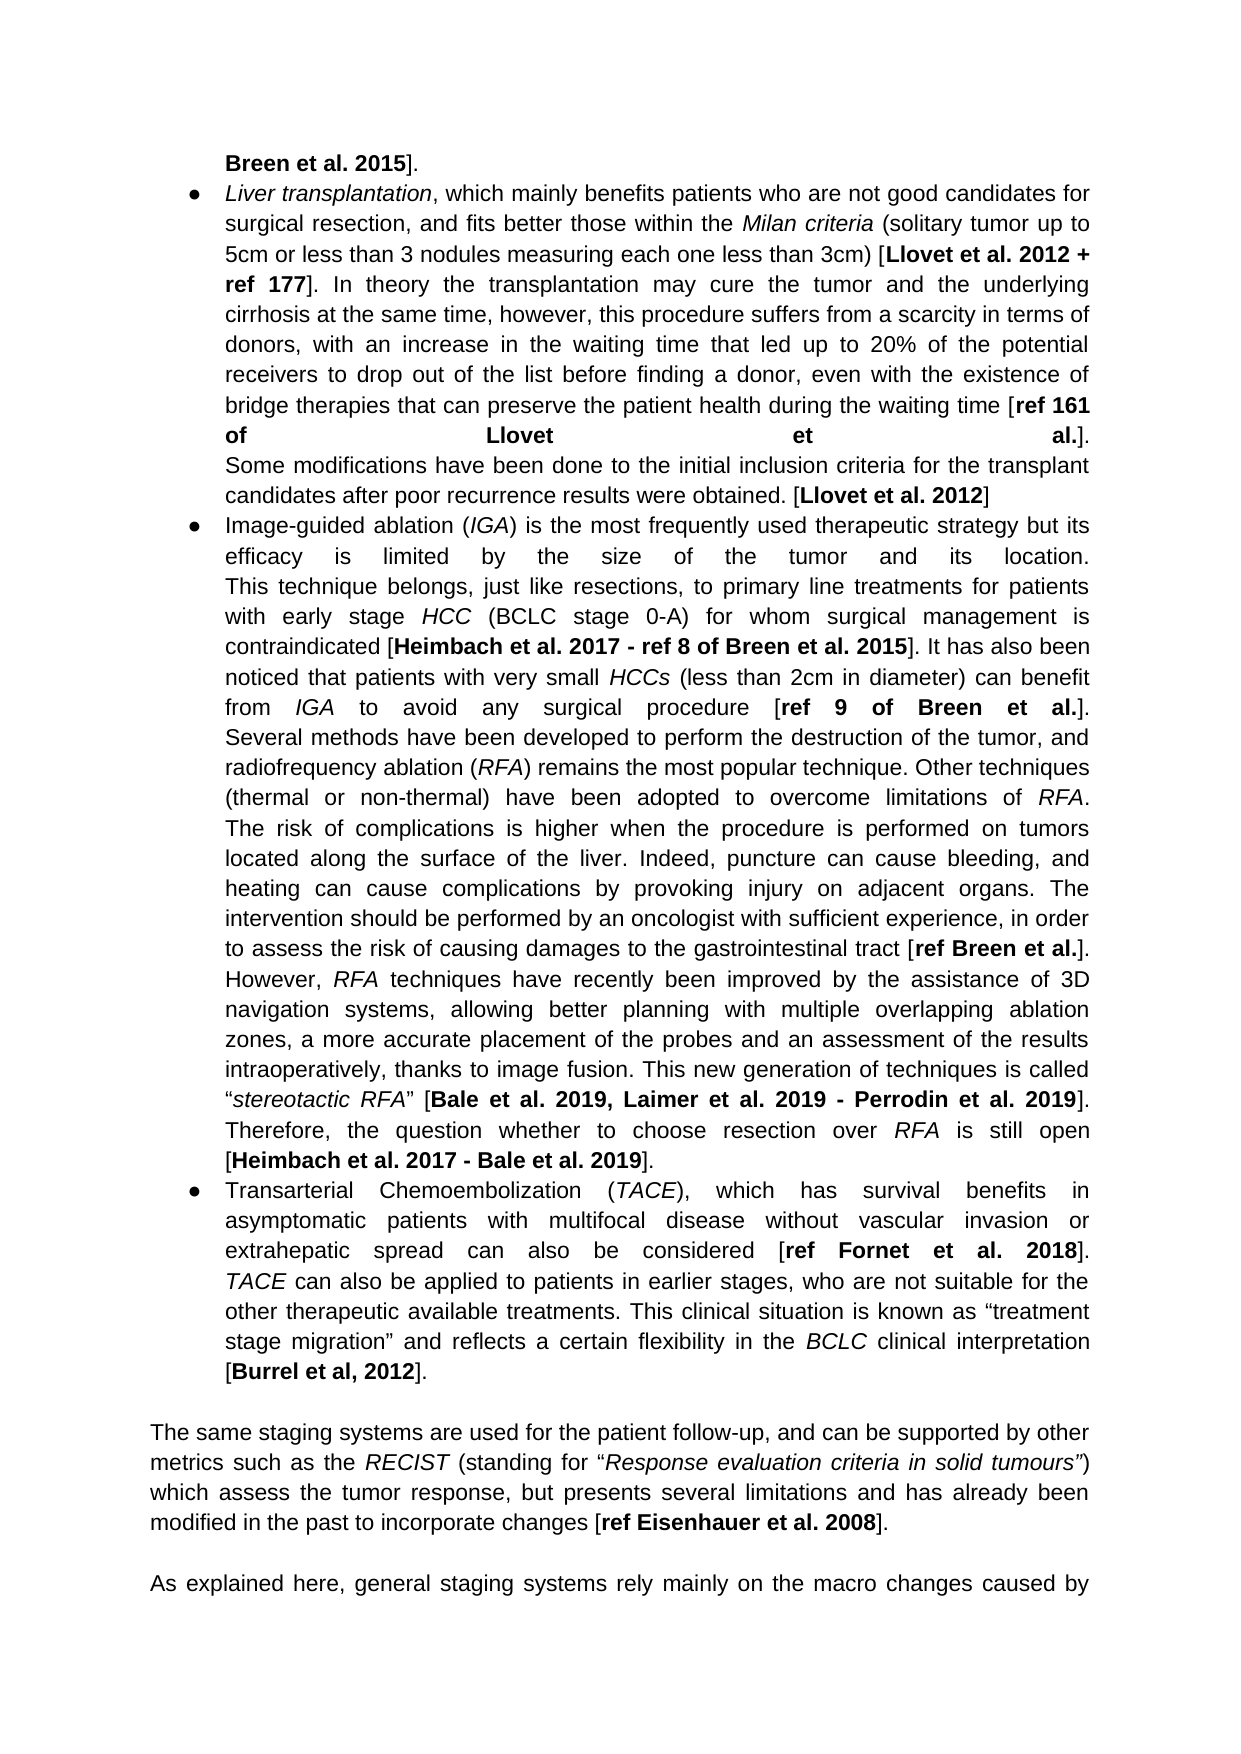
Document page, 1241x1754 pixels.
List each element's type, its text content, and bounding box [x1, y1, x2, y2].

list Image-guided ablation (IGA) is the most frequently used therapeutic strategy but its efficacy is limited by the size of the tumor and its location. This technique belongs, just like resections, to primary line treatments for patients with early stage HCC (BCLC stage 0-A) for whom surgical management is contraindicated [Heimbach et al. 2017 - ref 8 of Breen et al. 2015]. It has also been noticed that patients with very small HCCs (less than 2cm in diameter) can benefit from IGA to avoid any surgical procedure [ref 9 of Breen et al.]. Several methods have been developed to perform the destruction of the tumor, and radiofrequency ablation (RFA) remains the most popular technique. Other techniques (thermal or non-thermal) have been adopted to overcome limitations of RFA. The risk of complications is higher when the procedure is performed on tumors located along the surface of the liver. Indeed, puncture can cause bleeding, and heating can cause complications by provoking injury on adjacent organs. The intervention should be performed by an oncologist with sufficient experience, in order to assess the risk of causing damages to the gastrointestinal tract [ref Breen et al.]. However, RFA techniques have recently been improved by the assistance of 3D navigation systems, allowing better planning with multiple overlapping ablation zones, a more accurate placement of the probes and an assessment of the results intraoperatively, thanks to image fusion. This new generation of techniques is called “stereotactic RFA” [Bale et al. 2019, Laimer et al. 2019 - Perrodin et al. 2019]. Therefore, the question whether to choose resection over RFA is still open [Heimbach et al. 2017 - Bale et al. 2019]. [187, 512, 1090, 1173]
text The same staging systems are used for the patient follow-up, and can be supported by other metrics such as the RECIST (standing for “Response evaluation criteria in solid tumours”) which assess the tumor response, but presents several limitations and has already been modified in the past to incorporate changes [ref Eisenhauer et al. 2008]. [150, 1419, 1090, 1536]
text As explained here, general staging systems rely mainly on the macro changes caused by [150, 1570, 1090, 1596]
list Breen et al. 2015]. [187, 150, 1090, 176]
list Liver transplantation, which mainly benefits patients who are not good candidates for surgical resection, and fits better those within the Milan criteria (solitary tumor up to 5cm or less than 3 nodules measuring each one less than 3cm) [Llovet et al. 2012 + ref 177]. In theory the transplantation may cure the tumor and the underlying cirrhosis at the same time, however, this procedure suffers from a scarcity in terms of donors, with an increase in the waiting time that led up to 20% of the potential receivers to drop out of the list before finding a donor, even with the existence of bridge therapies that can preserve the patient health during the waiting time [ref 161 of Llovet et al.]. Some modifications have been done to the initial inclusion criteria for the transplant candidates after poor recurrence results were obtained. [Llovet et al. 2012] [187, 180, 1090, 509]
list Transarterial Chemoembolization (TACE), which has survival benefits in asymptomatic patients with multifocal disease without vascular invasion or extrahepatic spread can also be considered [ref Fornet et al. 2018]. TACE can also be applied to patients in earlier stages, who are not suitable for the other therapeutic available treatments. This clinical situation is known as “treatment stage migration” and reflects a certain flexibility in the BCLC clinical interpretation [Burrel et al, 2012]. [187, 1177, 1090, 1385]
